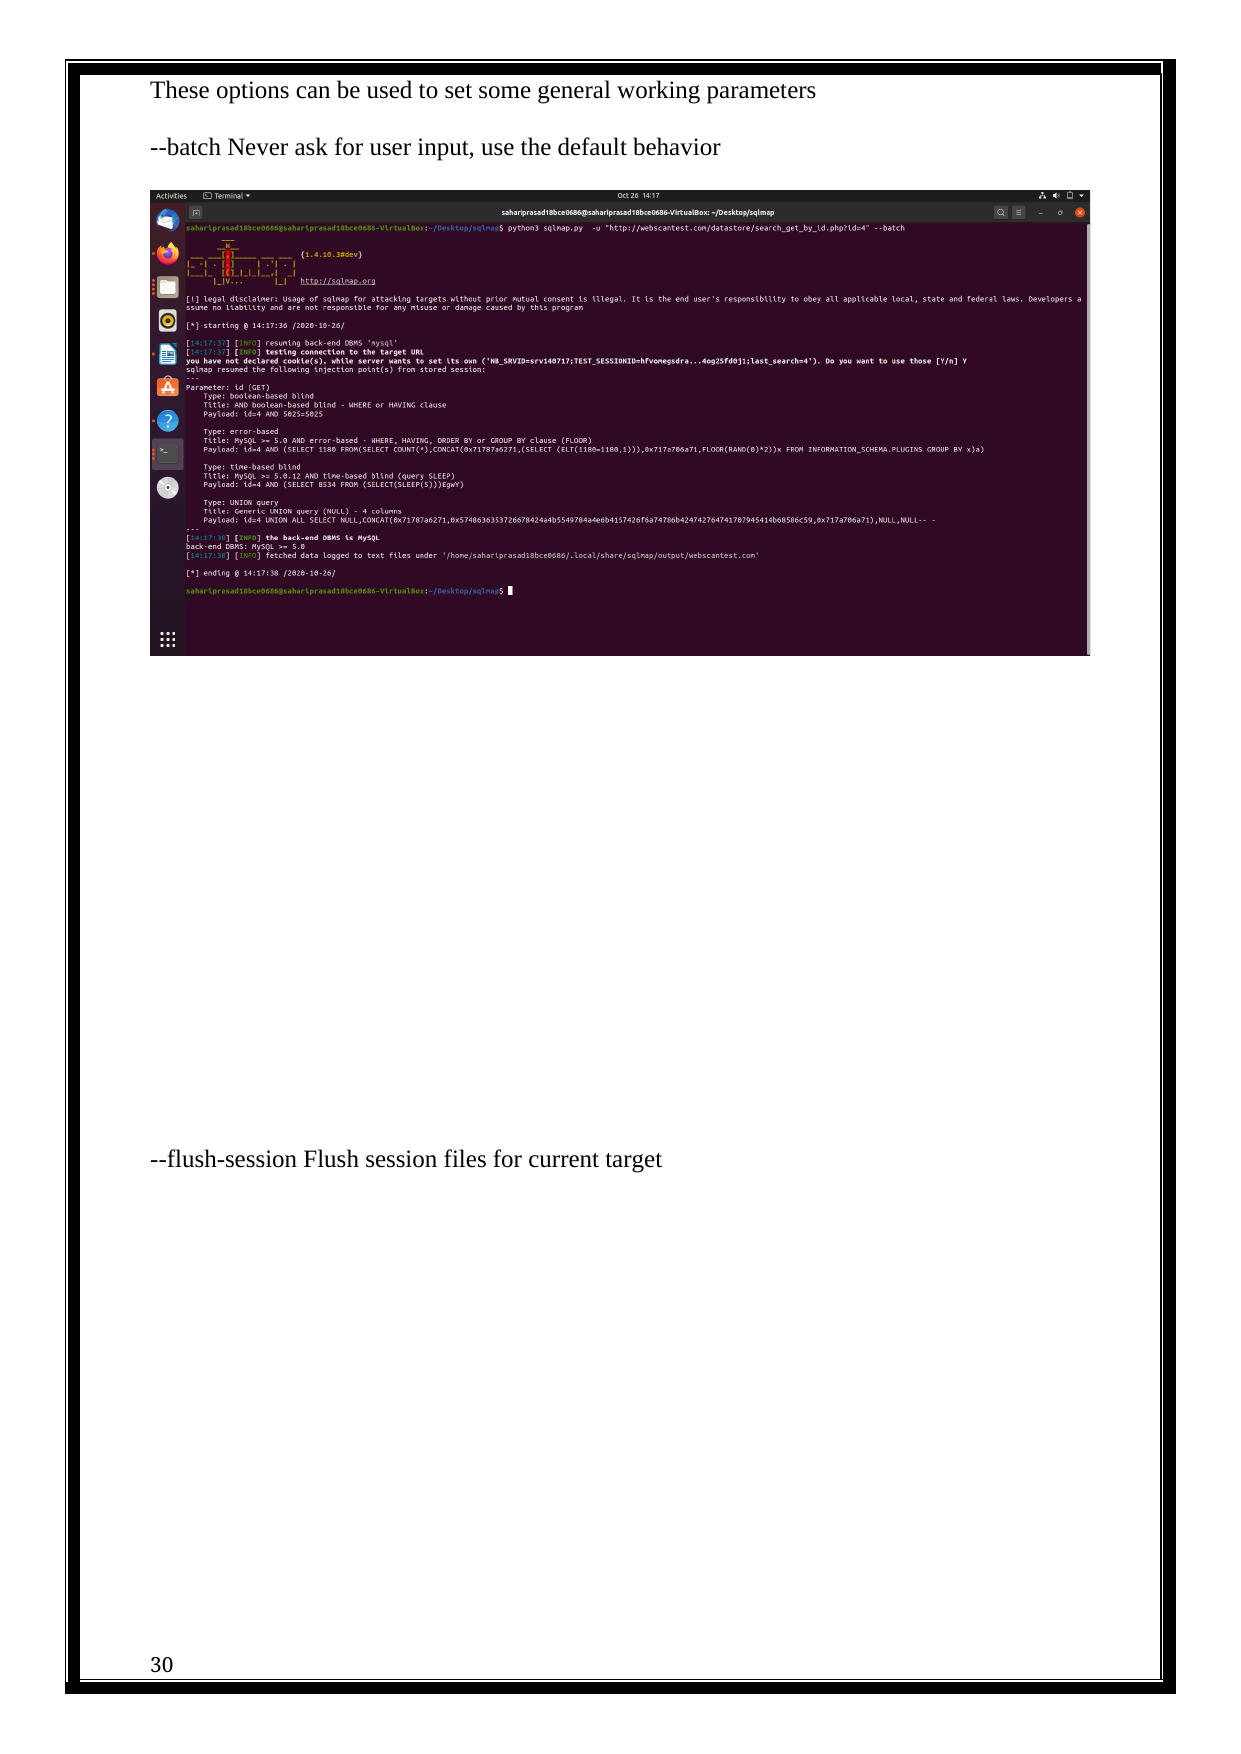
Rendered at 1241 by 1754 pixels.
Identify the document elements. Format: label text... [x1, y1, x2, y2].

picture [150, 190, 1091, 656]
text --batch Never ask for user input, use the default behavior [150, 132, 1090, 161]
text --flush-session Flush session files for current target [150, 1144, 1090, 1173]
text These options can be used to set some general working parameters [150, 75, 1090, 104]
